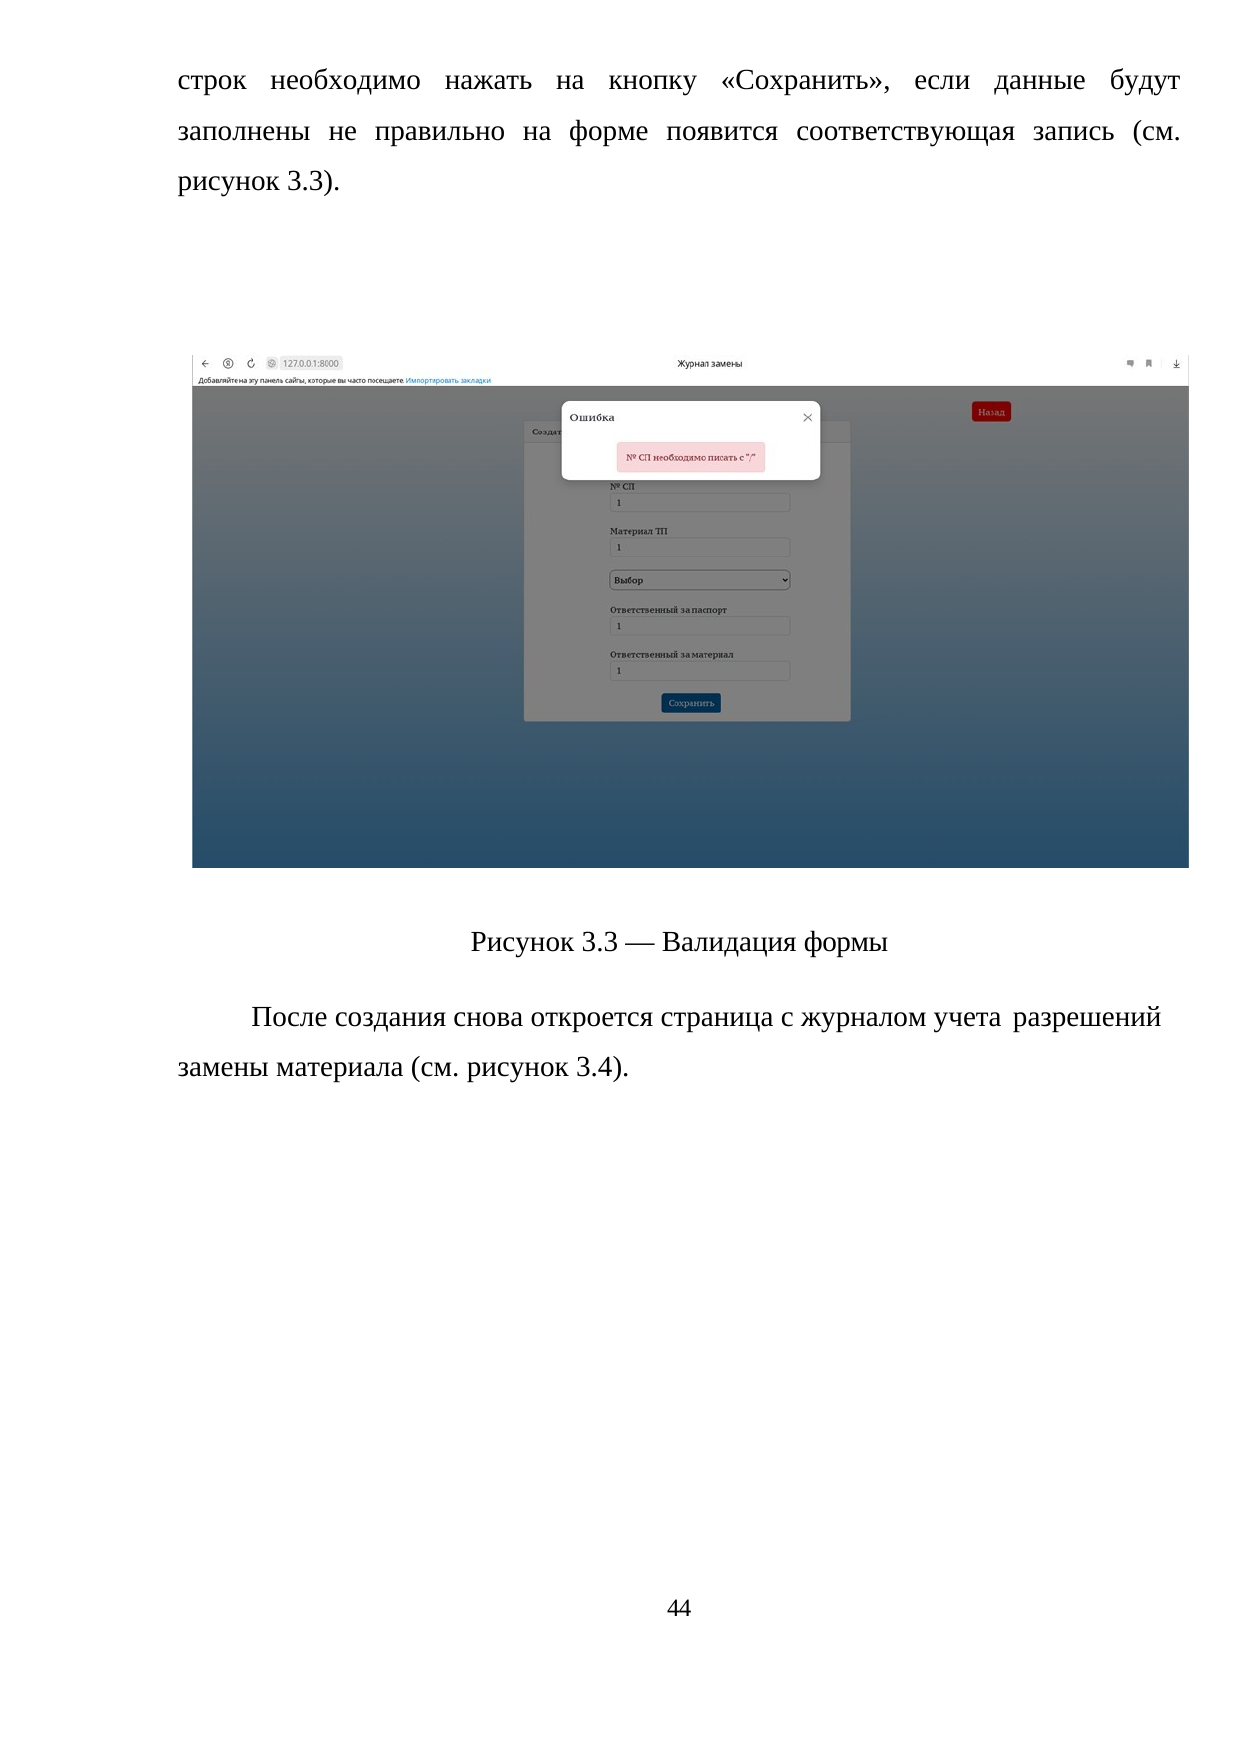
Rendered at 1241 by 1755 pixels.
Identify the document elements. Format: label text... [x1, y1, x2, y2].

text Рисунок 3.3 — Валидация формы [192, 924, 1167, 958]
picture [192, 355, 1189, 868]
text После создания снова откроется страница с журналом учета разрешений замены материала (см. рисунок 3.4). [177, 999, 1167, 1083]
text строк необходимо нажать на кнопку «Сохранить», если данные будут заполнены не правильно на форме появится соответствующая запись (см. рисунок 3.3). [177, 62, 1181, 197]
